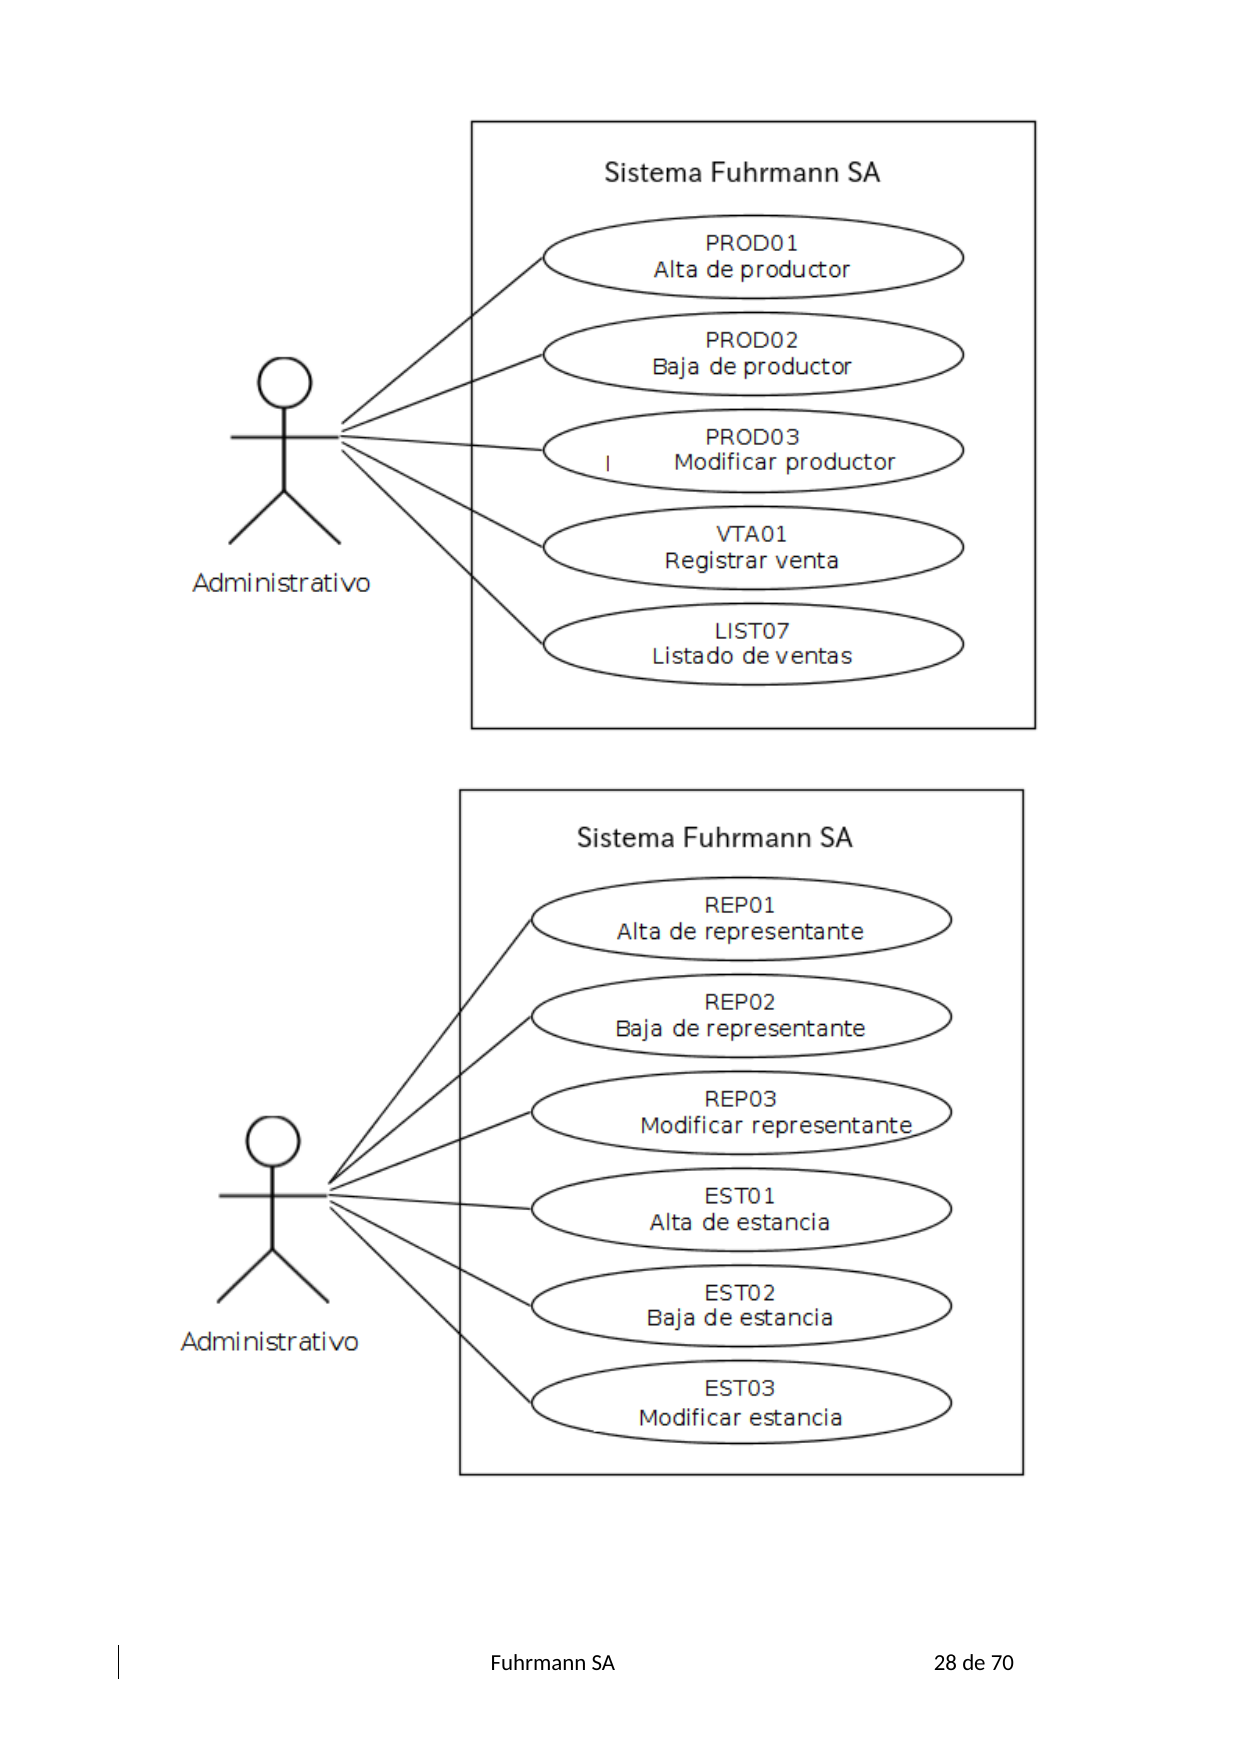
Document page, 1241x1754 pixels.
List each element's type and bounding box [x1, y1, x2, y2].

picture [163, 118, 1077, 750]
picture [142, 777, 1043, 1493]
